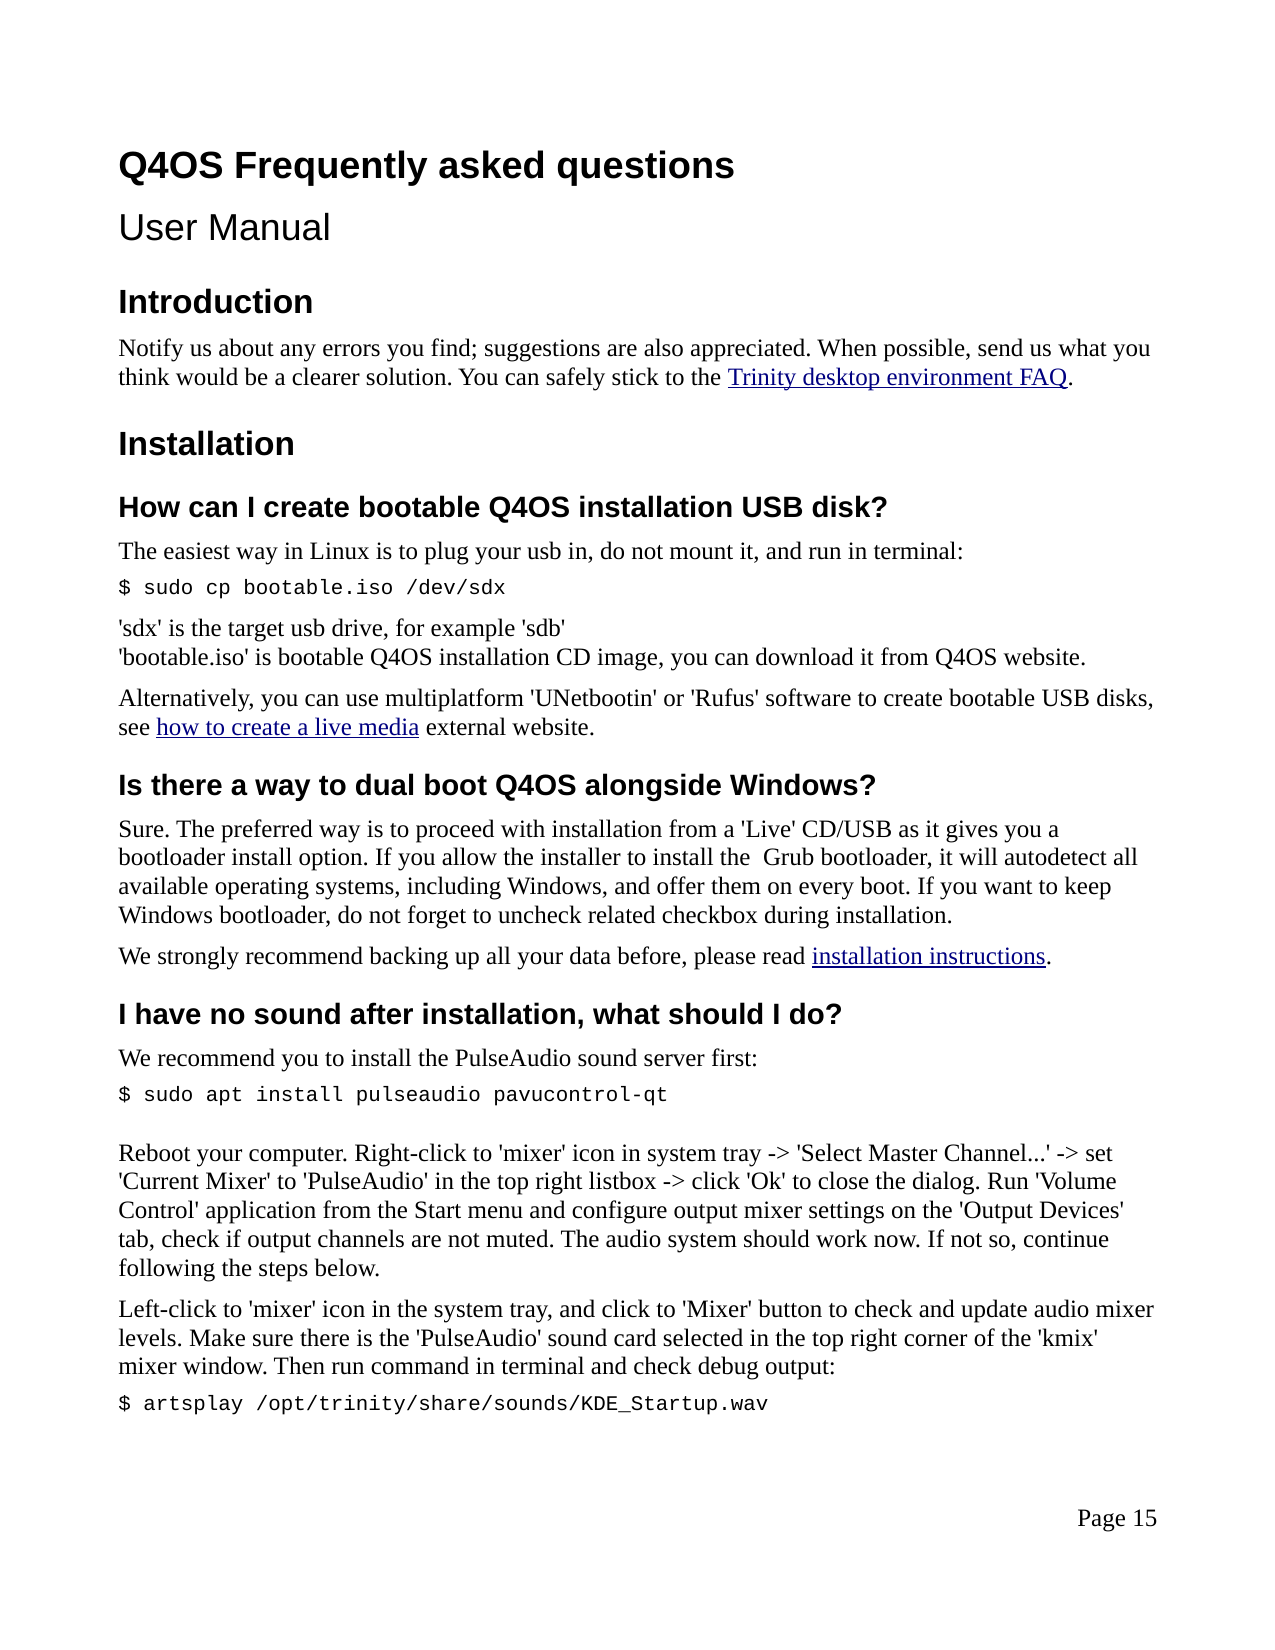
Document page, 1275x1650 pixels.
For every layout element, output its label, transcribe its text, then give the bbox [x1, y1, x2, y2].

text $ sudo cp bootable.iso /dev/sdx [118, 577, 1157, 601]
subtitle Introduction [118, 282, 1157, 321]
subtitle How can I create bootable Q4OS installation USB disk? [118, 490, 1157, 523]
text 'sdx' is the target usb drive, for example 'sdb' 'bootable.iso' is bootable Q4OS installation CD image, you can download it from Q4OS website. [118, 613, 1157, 670]
text Notify us about any errors you find; suggestions are also appreciated. When possible, send us what you think would be a clearer solution. You can safely stick to the Trinity desktop environment FAQ. [118, 333, 1157, 391]
text $ sudo apt install pulseaudio pavucontrol-qt [118, 1084, 1157, 1108]
subtitle I have no sound after installation, what should I do? [118, 997, 1157, 1031]
text We strongly recommend backing up all your data before, please read installation instructions. [118, 941, 1157, 970]
text The easiest way in Linux is to plug your usb in, do not mount it, and run in terminal: [118, 536, 1157, 565]
text Sure. The preferred way is to proceed with installation from a 'Live' CD/USB as it gives you a bootloader install option. If you allow the installer to install the Grub bootloader, it will autodetect all available operating systems, including Windows, and offer them on every boot. If you want to keep Windows bootloader, do not forget to uncheck related checkbox during installation. [118, 814, 1157, 929]
subtitle Installation [118, 424, 1157, 463]
text Reboot your computer. Right-click to 'mixer' icon in system tray -> 'Select Master Channel...' -> set 'Current Mixer' to 'PulseAudio' in the top right listbox -> click 'Ok' to close the dialog. Run 'Volume Control' application from the Start menu and configure output mixer settings on the 'Output Devices' tab, check if output channels are not muted. The audio system should work now. If not so, continue following the steps below. [118, 1138, 1157, 1281]
subtitle Is there a way to dual boot Q4OS alongside Windows? [118, 767, 1157, 801]
subtitle Q4OS Frequently asked questions [118, 143, 1157, 187]
text Left-click to 'mixer' icon in the system tray, and click to 'Mixer' button to check and update audio mixer levels. Make sure there is the 'PulseAudio' sound card selected in the top right corner of the 'kmix' mixer window. Then run command in terminal and check debug output: [118, 1294, 1157, 1380]
subtitle User Manual [118, 206, 1157, 249]
text $ artsplay /opt/trinity/share/sounds/KDE_Startup.wav [118, 1393, 1157, 1416]
text Alternatively, you can use multiplatform 'UNetbootin' or 'Rufus' software to create bootable USB disks, see how to create a live media external website. [118, 683, 1157, 740]
text We recommend you to install the PulseAudio sound server first: [118, 1043, 1157, 1072]
